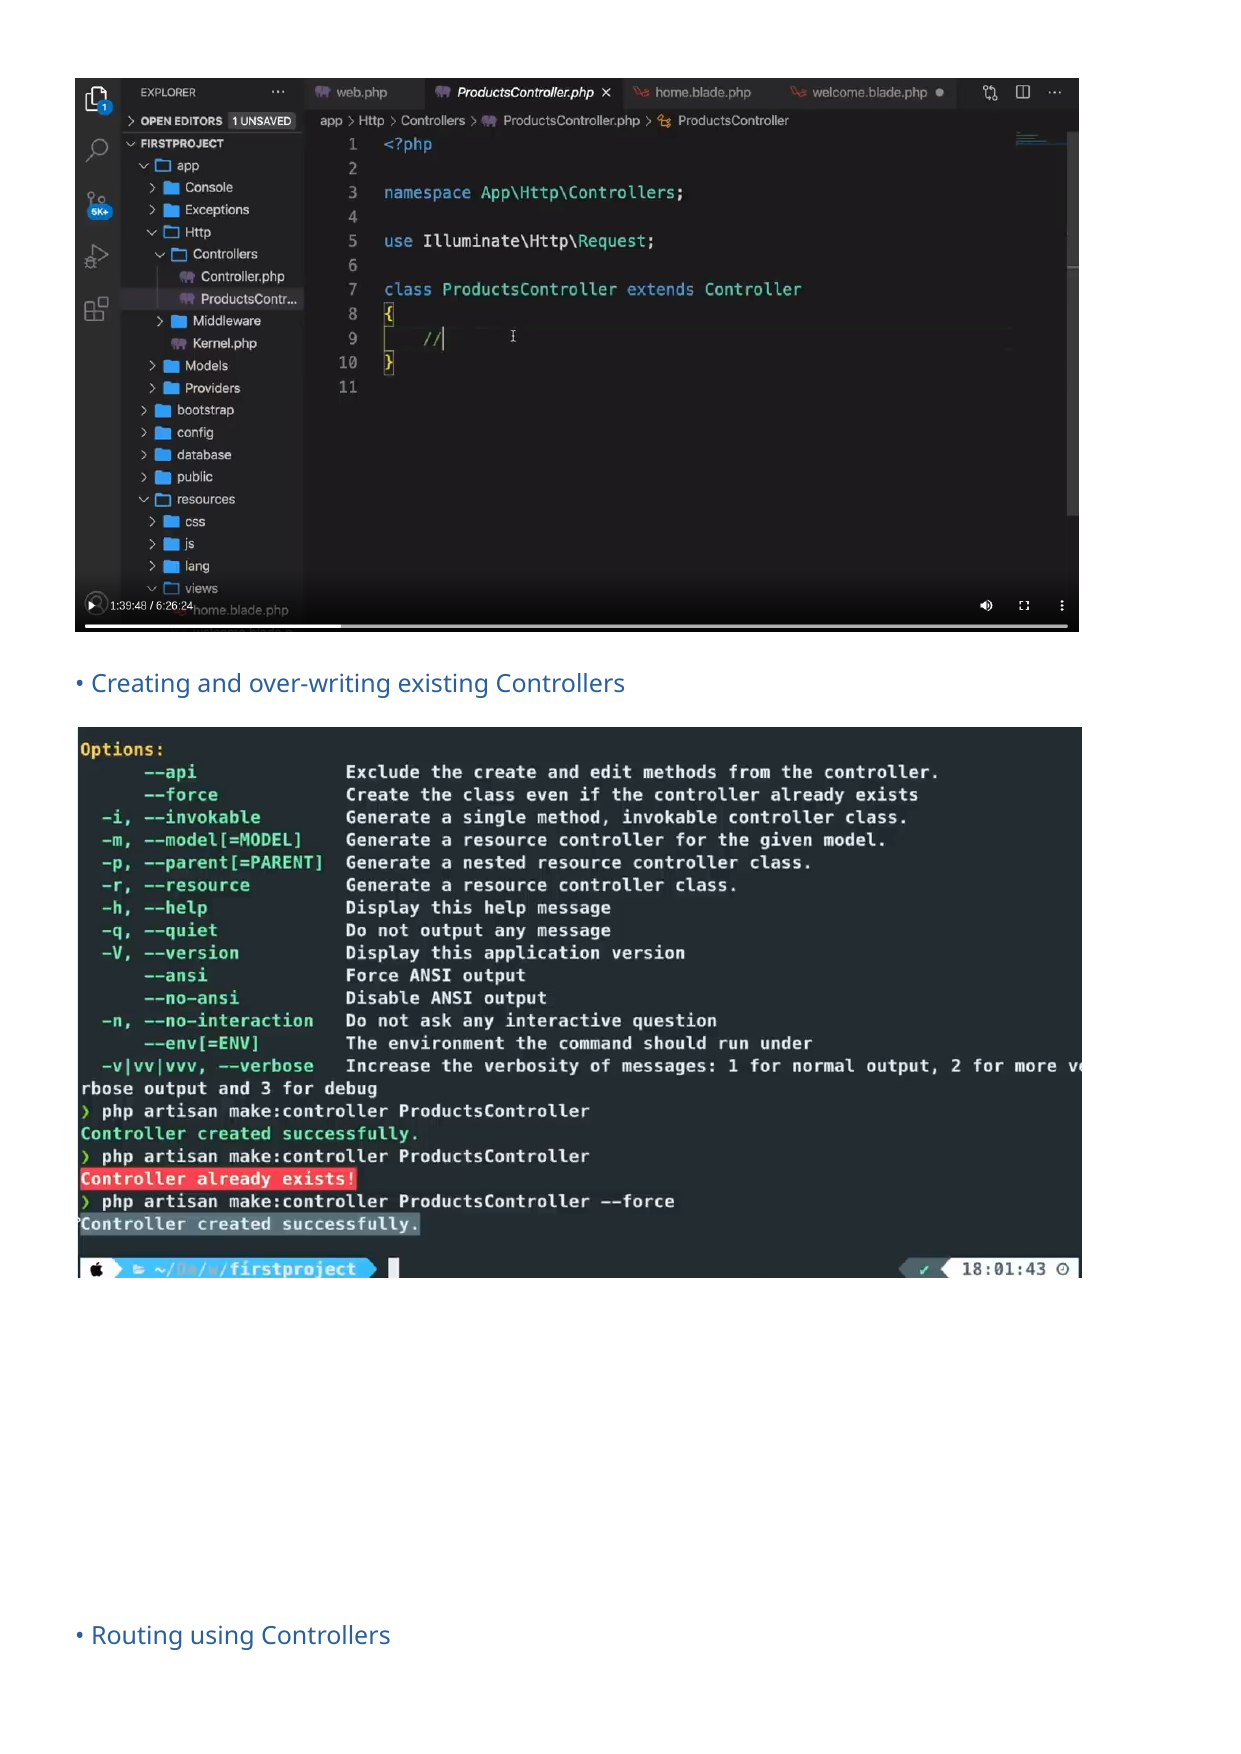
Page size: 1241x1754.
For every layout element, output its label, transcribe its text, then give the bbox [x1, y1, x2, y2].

text • Creating and over-writing existing Controllers [75, 665, 1165, 699]
text • Routing using Controllers [75, 1618, 1165, 1652]
picture [77, 727, 1082, 1278]
picture [75, 78, 1079, 632]
